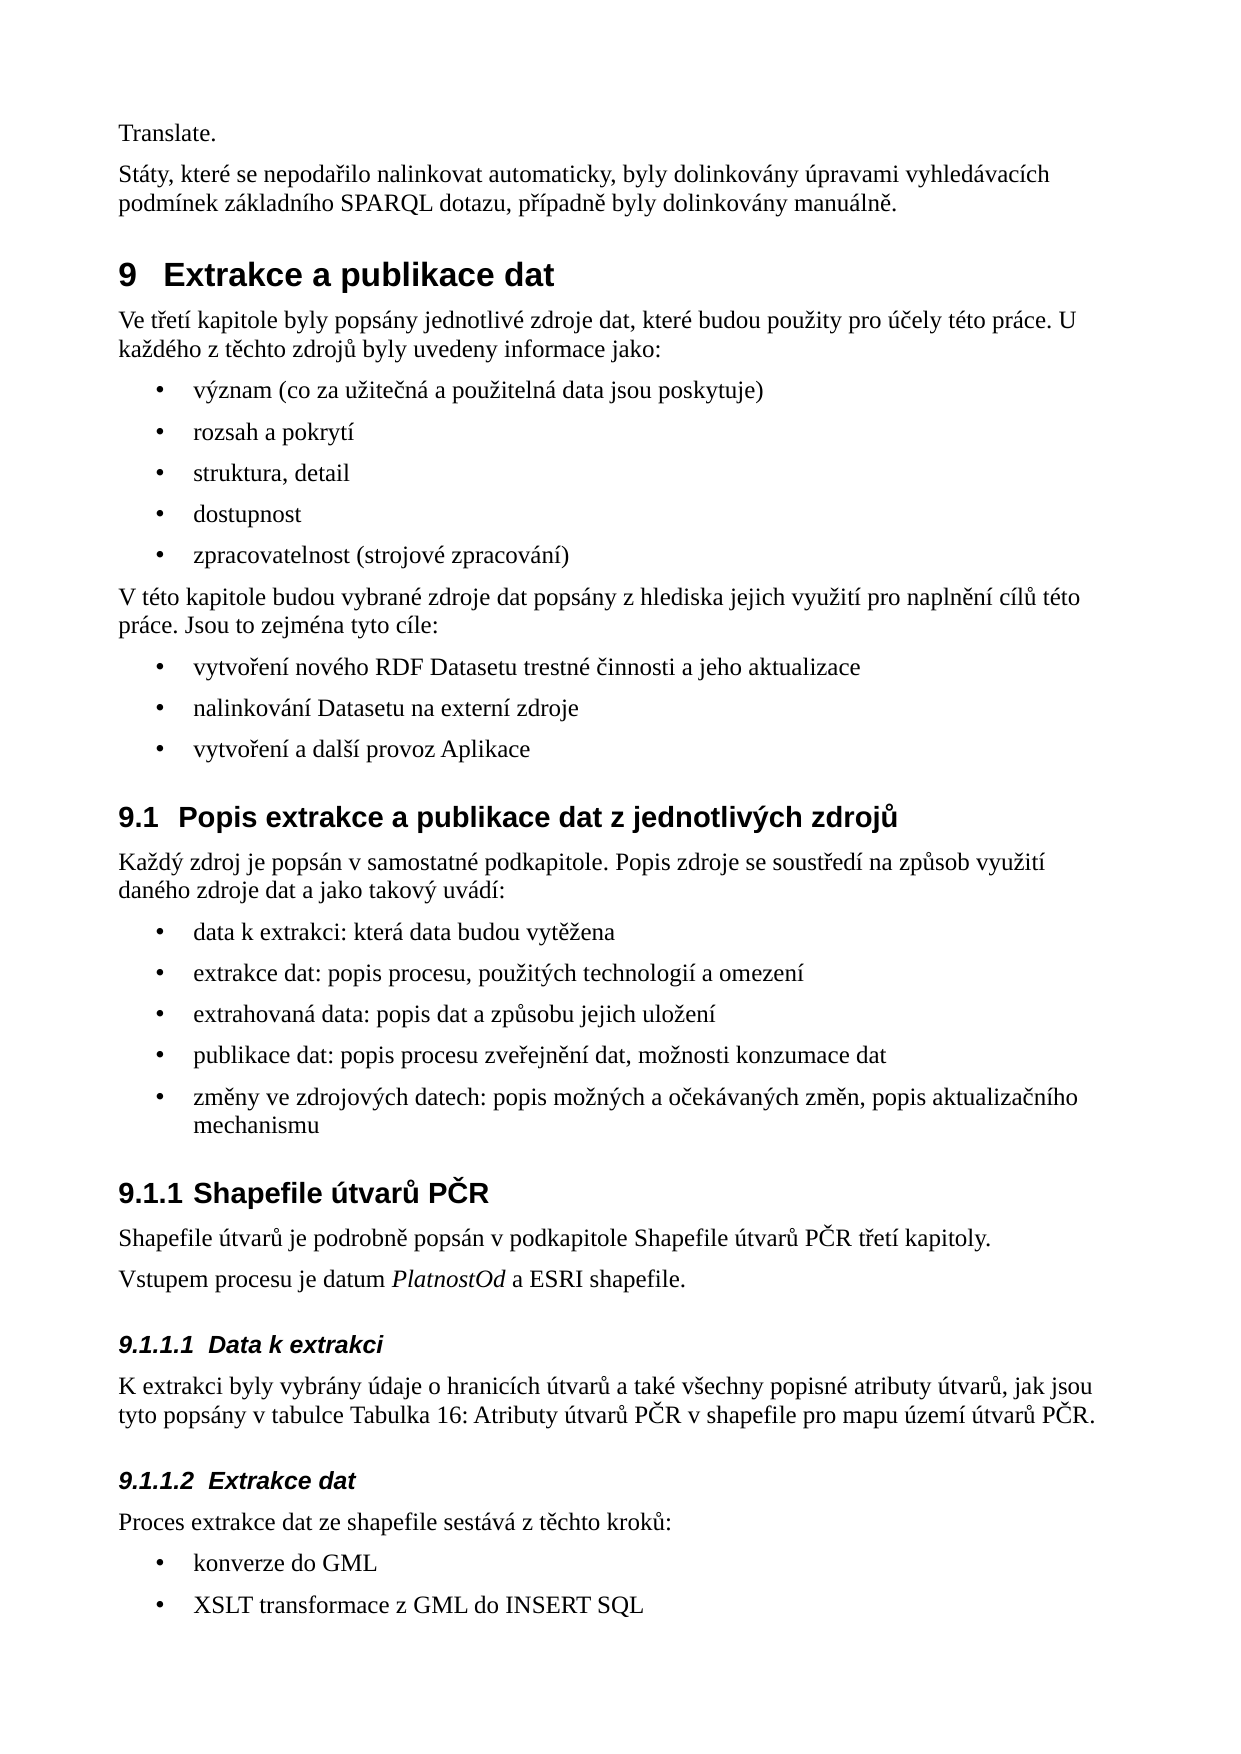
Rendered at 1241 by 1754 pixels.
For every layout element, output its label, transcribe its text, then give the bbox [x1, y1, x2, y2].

list vytvoření a další provoz Aplikace [156, 734, 1122, 763]
text Proces extrakce dat ze shapefile sestává z těchto kroků: [118, 1507, 1122, 1536]
list extrakce dat: popis procesu, použitých technologií a omezení [156, 958, 1122, 987]
list rozsah a pokrytí [156, 417, 1122, 446]
subtitle Data k extrakci [118, 1330, 1122, 1359]
text Ve třetí kapitole byly popsány jednotlivé zdroje dat, které budou použity pro účely této práce. U každého z těchto zdrojů byly uvedeny informace jako: [118, 306, 1122, 363]
list význam (co za užitečná a použitelná data jsou poskytuje) [156, 376, 1122, 404]
text Státy, které se nepodařilo nalinkovat automaticky, byly dolinkovány úpravami vyhledávacích podmínek základního SPARQL dotazu, případně byly dolinkovány manuálně. [118, 159, 1122, 217]
list změny ve zdrojových datech: popis možných a očekávaných změn, popis aktualizačního mechanismu [156, 1082, 1122, 1139]
text Každý zdroj je popsán v samostatné podkapitole. Popis zdroje se soustředí na způsob využití daného zdroje dat a jako takový uvádí: [118, 847, 1122, 904]
list dostupnost [156, 499, 1122, 528]
list konverze do GML [156, 1548, 1122, 1577]
list nalinkování Datasetu na externí zdroje [156, 693, 1122, 722]
text K extrakci byly vybrány údaje o hranicích útvarů a také všechny popisné atributy útvarů, jak jsou tyto popsány v tabulce Tabulka 16: Atributy útvarů PČR v shapefile pro mapu území útvarů PČR. [118, 1371, 1122, 1429]
subtitle Shapefile útvarů PČR [118, 1177, 1122, 1210]
text Vstupem procesu je datum PlatnostOd a ESRI shapefile. [118, 1264, 1122, 1293]
text Translate. [118, 118, 1122, 147]
text V této kapitole budou vybrané zdroje dat popsány z hlediska jejich využití pro naplnění cílů této práce. Jsou to zejména tyto cíle: [118, 582, 1122, 639]
list vytvoření nového RDF Datasetu trestné činnosti a jeho aktualizace [156, 652, 1122, 681]
list zpracovatelnost (strojové zpracování) [156, 541, 1122, 569]
list XSLT transformace z GML do INSERT SQL [156, 1590, 1122, 1618]
subtitle Extrakce a publikace dat [118, 254, 1122, 293]
list data k extrakci: která data budou vytěžena [156, 917, 1122, 945]
list extrahovaná data: popis dat a způsobu jejich uložení [156, 999, 1122, 1028]
text Shapefile útvarů je podrobně popsán v podkapitole Shapefile útvarů PČR třetí kapitoly. [118, 1223, 1122, 1251]
list struktura, detail [156, 458, 1122, 487]
list publikace dat: popis procesu zveřejnění dat, možnosti konzumace dat [156, 1040, 1122, 1069]
subtitle Extrakce dat [118, 1466, 1122, 1495]
subtitle Popis extrakce a publikace dat z jednotlivých zdrojů [118, 801, 1122, 834]
